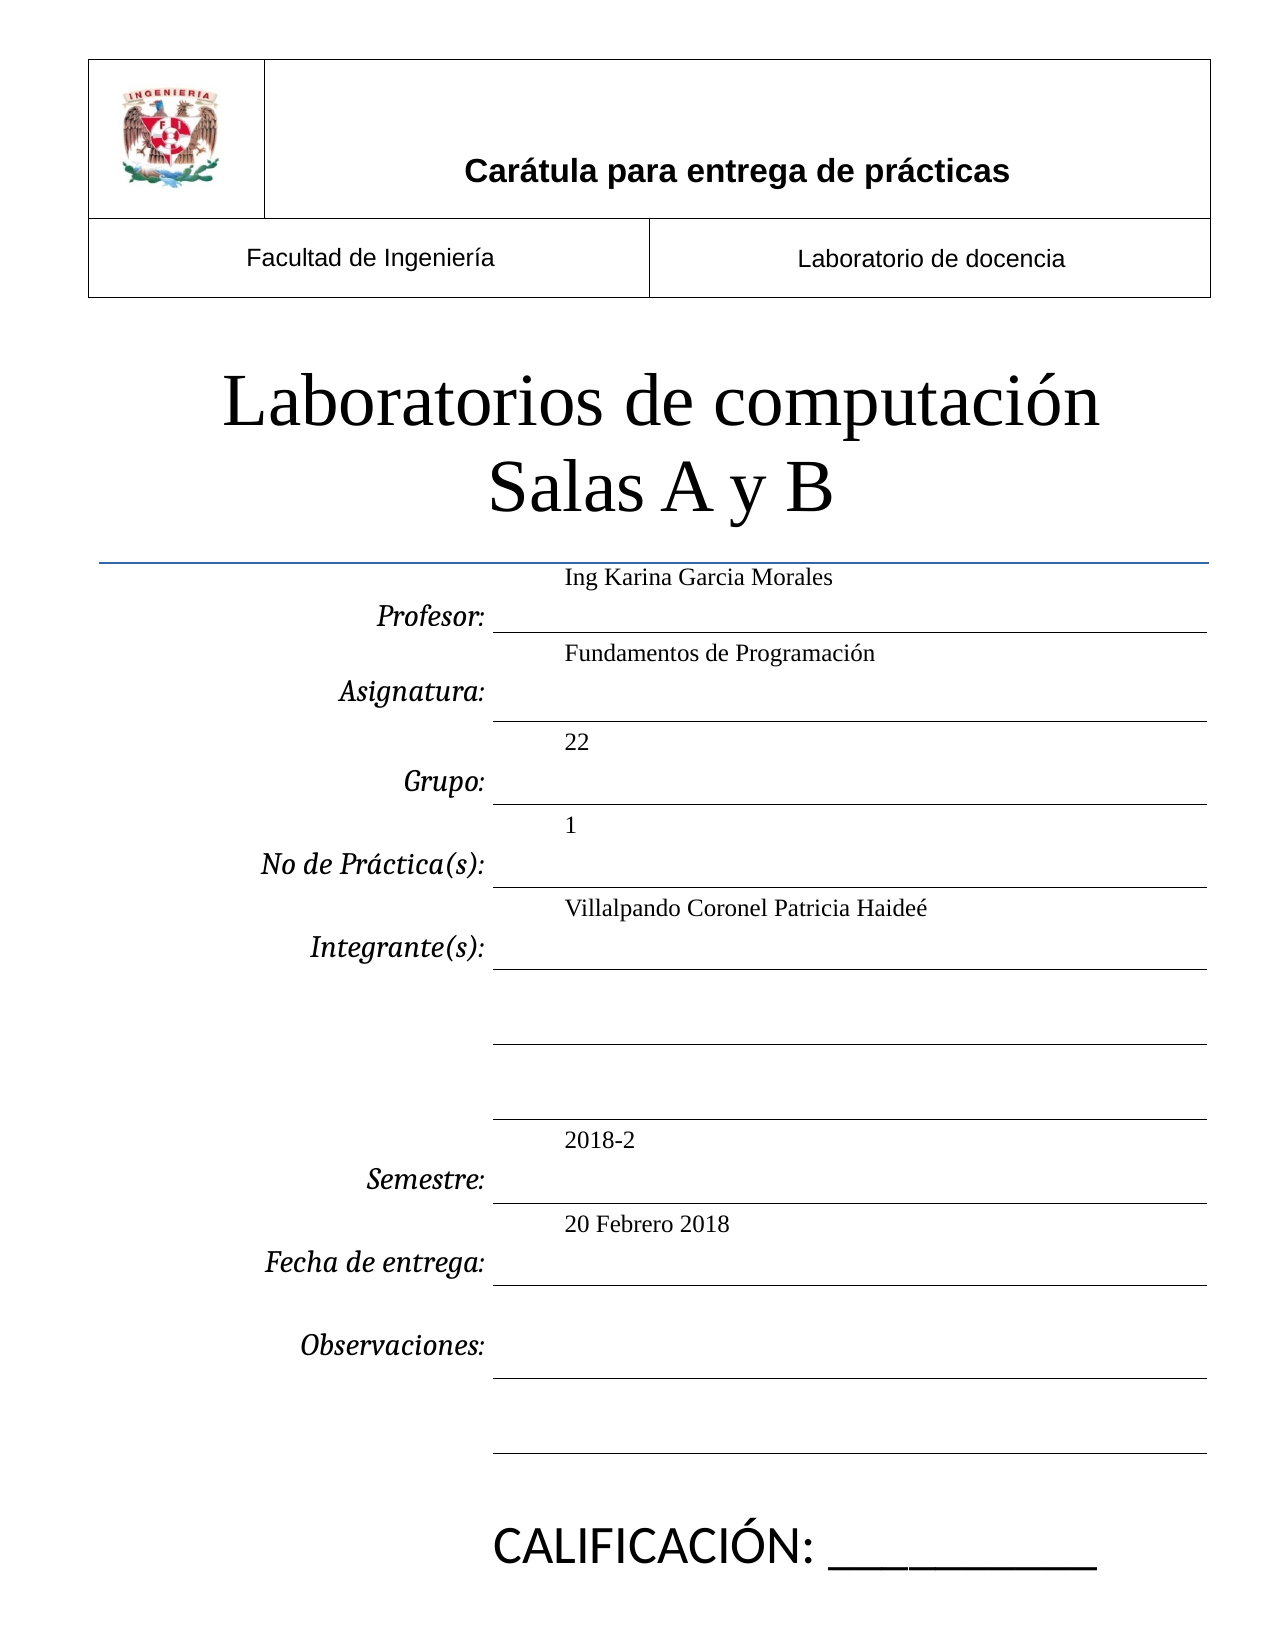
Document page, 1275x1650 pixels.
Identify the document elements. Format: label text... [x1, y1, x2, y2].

table_cell [493, 1286, 1207, 1378]
table_cell No de Práctica(s): [118, 804, 493, 887]
table_cell 2018-2 [493, 1120, 1207, 1202]
table_cell Fundamentos de Programación [493, 633, 1207, 721]
table_cell [493, 1379, 1207, 1453]
table_cell 20 Febrero 2018 [493, 1204, 1207, 1285]
table_cell Integrante(s): [118, 887, 493, 969]
table_cell [493, 970, 1207, 1044]
table_header Carátula para entrega de prácticas [265, 60, 1210, 217]
table_cell Laboratorio de docencia [650, 219, 1210, 297]
table_cell 22 [493, 722, 1207, 804]
table_cell Facultad de Ingeniería [89, 219, 649, 297]
table_cell Grupo: [118, 721, 493, 804]
text Laboratorios de computación [118, 355, 1205, 441]
table_header [493, 556, 1207, 562]
table_cell Villalpando Coronel Patricia Haideé [493, 888, 1207, 969]
table_cell [118, 969, 493, 1044]
table_header [89, 60, 264, 217]
text CALIFICACIÓN: __________ [118, 1511, 1205, 1577]
table_cell [118, 1378, 493, 1453]
table_cell Observaciones: [118, 1285, 493, 1378]
table_header [118, 556, 493, 562]
table_cell [118, 1044, 493, 1119]
table_cell 1 [493, 805, 1207, 887]
table_cell Asignatura: [118, 631, 493, 721]
table_header Profesor: [118, 564, 493, 631]
table_cell [493, 1045, 1207, 1119]
text Salas A y B [118, 441, 1205, 528]
table_header Ing Karina Garcia Morales [493, 564, 1207, 631]
table_cell Semestre: [118, 1119, 493, 1202]
table_cell Fecha de entrega: [118, 1203, 493, 1285]
